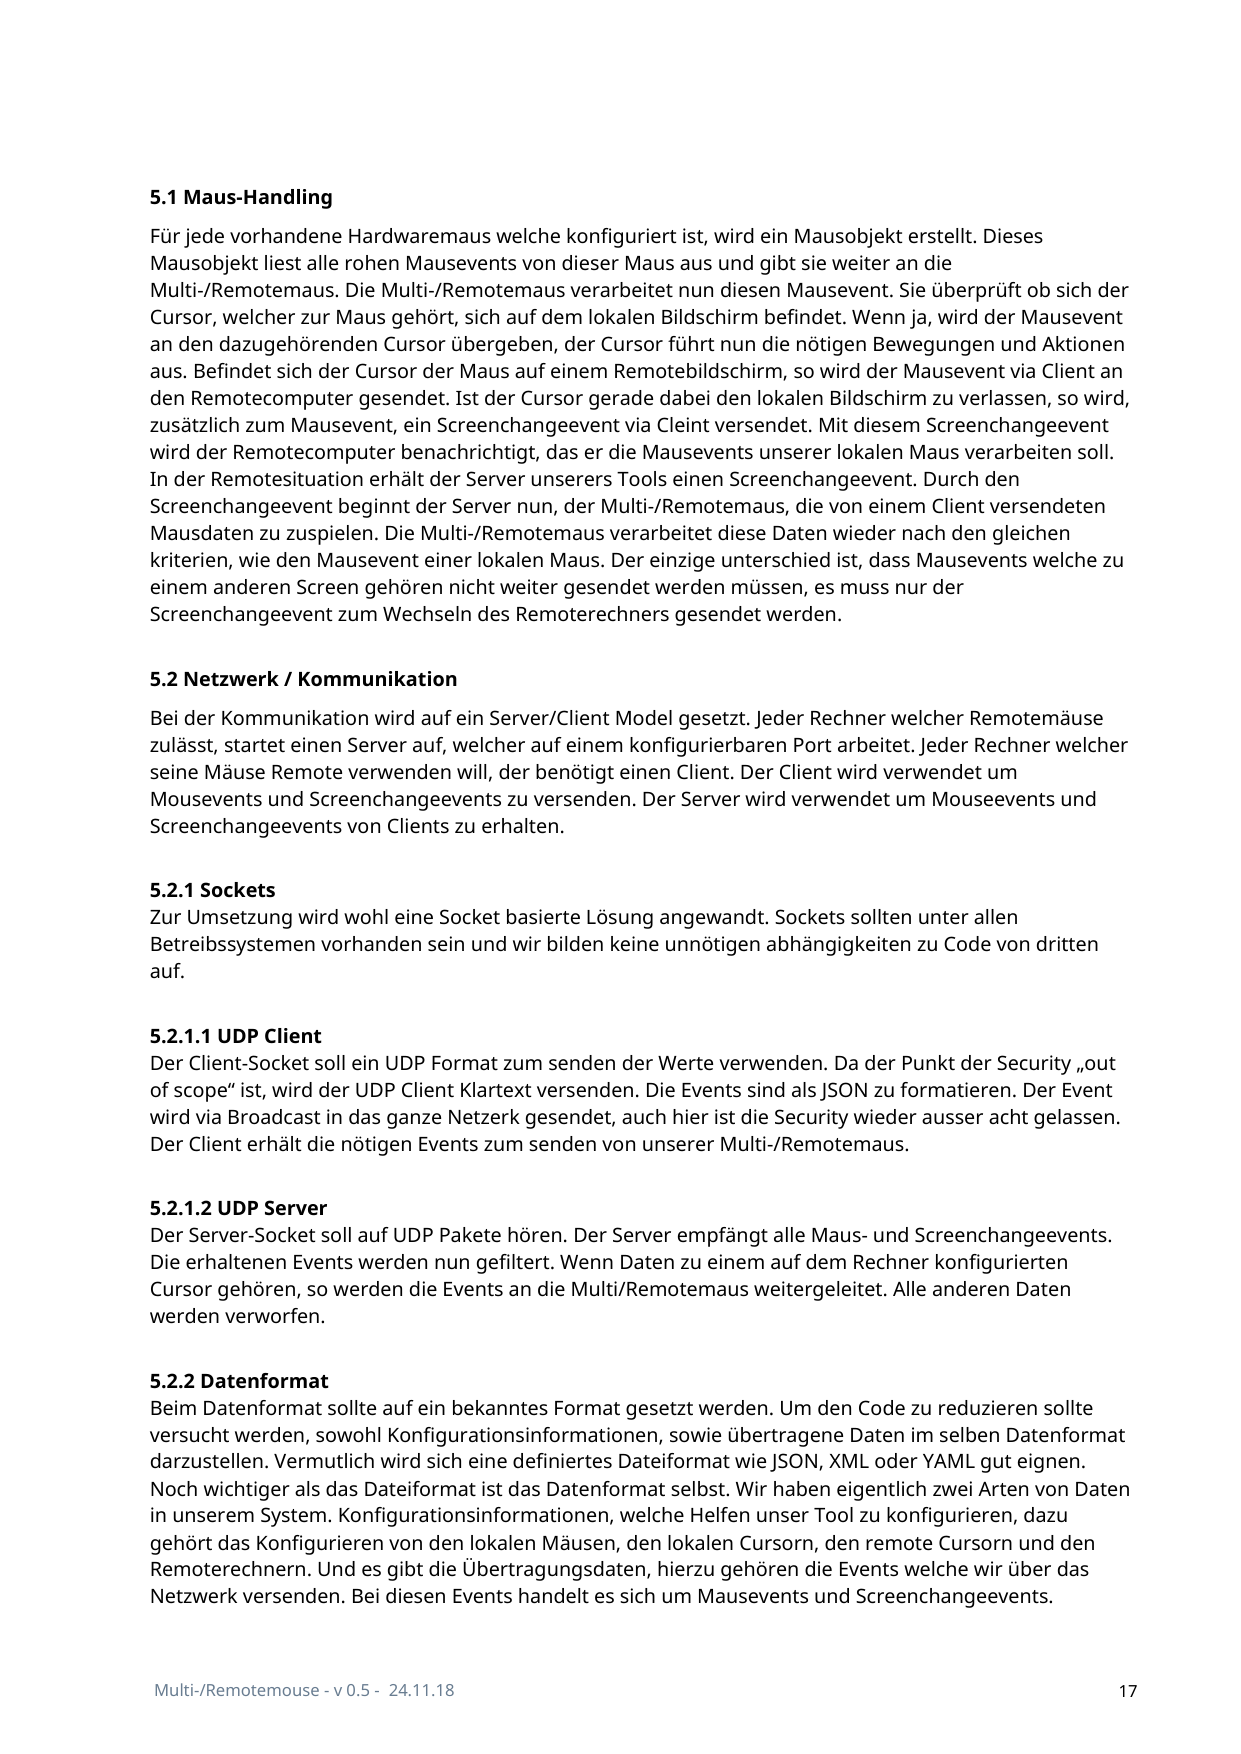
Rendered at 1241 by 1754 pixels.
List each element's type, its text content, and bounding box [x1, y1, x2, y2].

text Der Server-Socket soll auf UDP Pakete hören. Der Server empfängt alle Maus- und Screenchangeevents. Die erhaltenen Events werden nun gefiltert. Wenn Daten zu einem auf dem Rechner konfigurierten Cursor gehören, so werden die Events an die Multi/Remotemaus weitergeleitet. Alle anderen Daten werden verworfen. [149, 1221, 1136, 1329]
text Für jede vorhandene Hardwaremaus welche konfiguriert ist, wird ein Mausobjekt erstellt. Dieses Mausobjekt liest alle rohen Mausevents von dieser Maus aus und gibt sie weiter an die Multi-/Remotemaus. Die Multi-/Remotemaus verarbeitet nun diesen Mausevent. Sie überprüft ob sich der Cursor, welcher zur Maus gehört, sich auf dem lokalen Bildschirm befindet. Wenn ja, wird der Mausevent an den dazugehörenden Cursor übergeben, der Cursor führt nun die nötigen Bewegungen und Aktionen aus. Befindet sich der Cursor der Maus auf einem Remotebildschirm, so wird der Mausevent via Client an den Remotecomputer gesendet. Ist der Cursor gerade dabei den lokalen Bildschirm zu verlassen, so wird, zusätzlich zum Mausevent, ein Screenchangeevent via Cleint versendet. Mit diesem Screenchangeevent wird der Remotecomputer benachrichtigt, das er die Mausevents unserer lokalen Maus verarbeiten soll. In der Remotesituation erhält der Server unserers Tools einen Screenchangeevent. Durch den Screenchangeevent beginnt der Server nun, der Multi-/Remotemaus, die von einem Client versendeten Mausdaten zu zuspielen. Die Multi-/Remotemaus verarbeitet diese Daten wieder nach den gleichen kriterien, wie den Mausevent einer lokalen Maus. Der einzige unterschied ist, dass Mausevents welche zu einem anderen Screen gehören nicht weiter gesendet werden müssen, es muss nur der Screenchangeevent zum Wechseln des Remoterechners gesendet werden. [149, 223, 1136, 627]
subtitle Datenformat [149, 1367, 1136, 1394]
subtitle UDP Client [149, 1022, 1136, 1049]
text Der Client-Socket soll ein UDP Format zum senden der Werte verwenden. Da der Punkt der Security „out of scope“ ist, wird der UDP Client Klartext versenden. Die Events sind als JSON zu formatieren. Der Event wird via Broadcast in das ganze Netzerk gesendet, auch hier ist die Security wieder ausser acht gelassen. Der Client erhält die nötigen Events zum senden von unserer Multi-/Remotemaus. [149, 1049, 1136, 1157]
text Zur Umsetzung wird wohl eine Socket basierte Lösung angewandt. Sockets sollten unter allen Betreibssystemen vorhanden sein und wir bilden keine unnötigen abhängigkeiten zu Code von dritten auf. [149, 904, 1136, 984]
subtitle UDP Server [149, 1194, 1136, 1221]
subtitle Sockets [149, 877, 1136, 904]
subtitle Netzwerk / Kommunikation [149, 665, 1136, 692]
text Bei der Kommunikation wird auf ein Server/Client Model gesetzt. Jeder Rechner welcher Remotemäuse zulässt, startet einen Server auf, welcher auf einem konfigurierbaren Port arbeitet. Jeder Rechner welcher seine Mäuse Remote verwenden will, der benötigt einen Client. Der Client wird verwendet um Mousevents und Screenchangeevents zu versenden. Der Server wird verwendet um Mouseevents und Screenchangeevents von Clients zu erhalten. [149, 704, 1136, 839]
text Beim Datenformat sollte auf ein bekanntes Format gesetzt werden. Um den Code zu reduzieren sollte versucht werden, sowohl Konfigurationsinformationen, sowie übertragene Daten im selben Datenformat darzustellen. Vermutlich wird sich eine definiertes Dateiformat wie JSON, XML oder YAML gut eignen. Noch wichtiger als das Dateiformat ist das Datenformat selbst. Wir haben eigentlich zwei Arten von Daten in unserem System. Konfigurationsinformationen, welche Helfen unser Tool zu konfigurieren, dazu gehört das Konfigurieren von den lokalen Mäusen, den lokalen Cursorn, den remote Cursorn und den Remoterechnern. Und es gibt die Übertragungsdaten, hierzu gehören die Events welche wir über das Netzwerk versenden. Bei diesen Events handelt es sich um Mausevents und Screenchangeevents. [149, 1394, 1136, 1610]
subtitle Maus-Handling [149, 183, 1136, 210]
